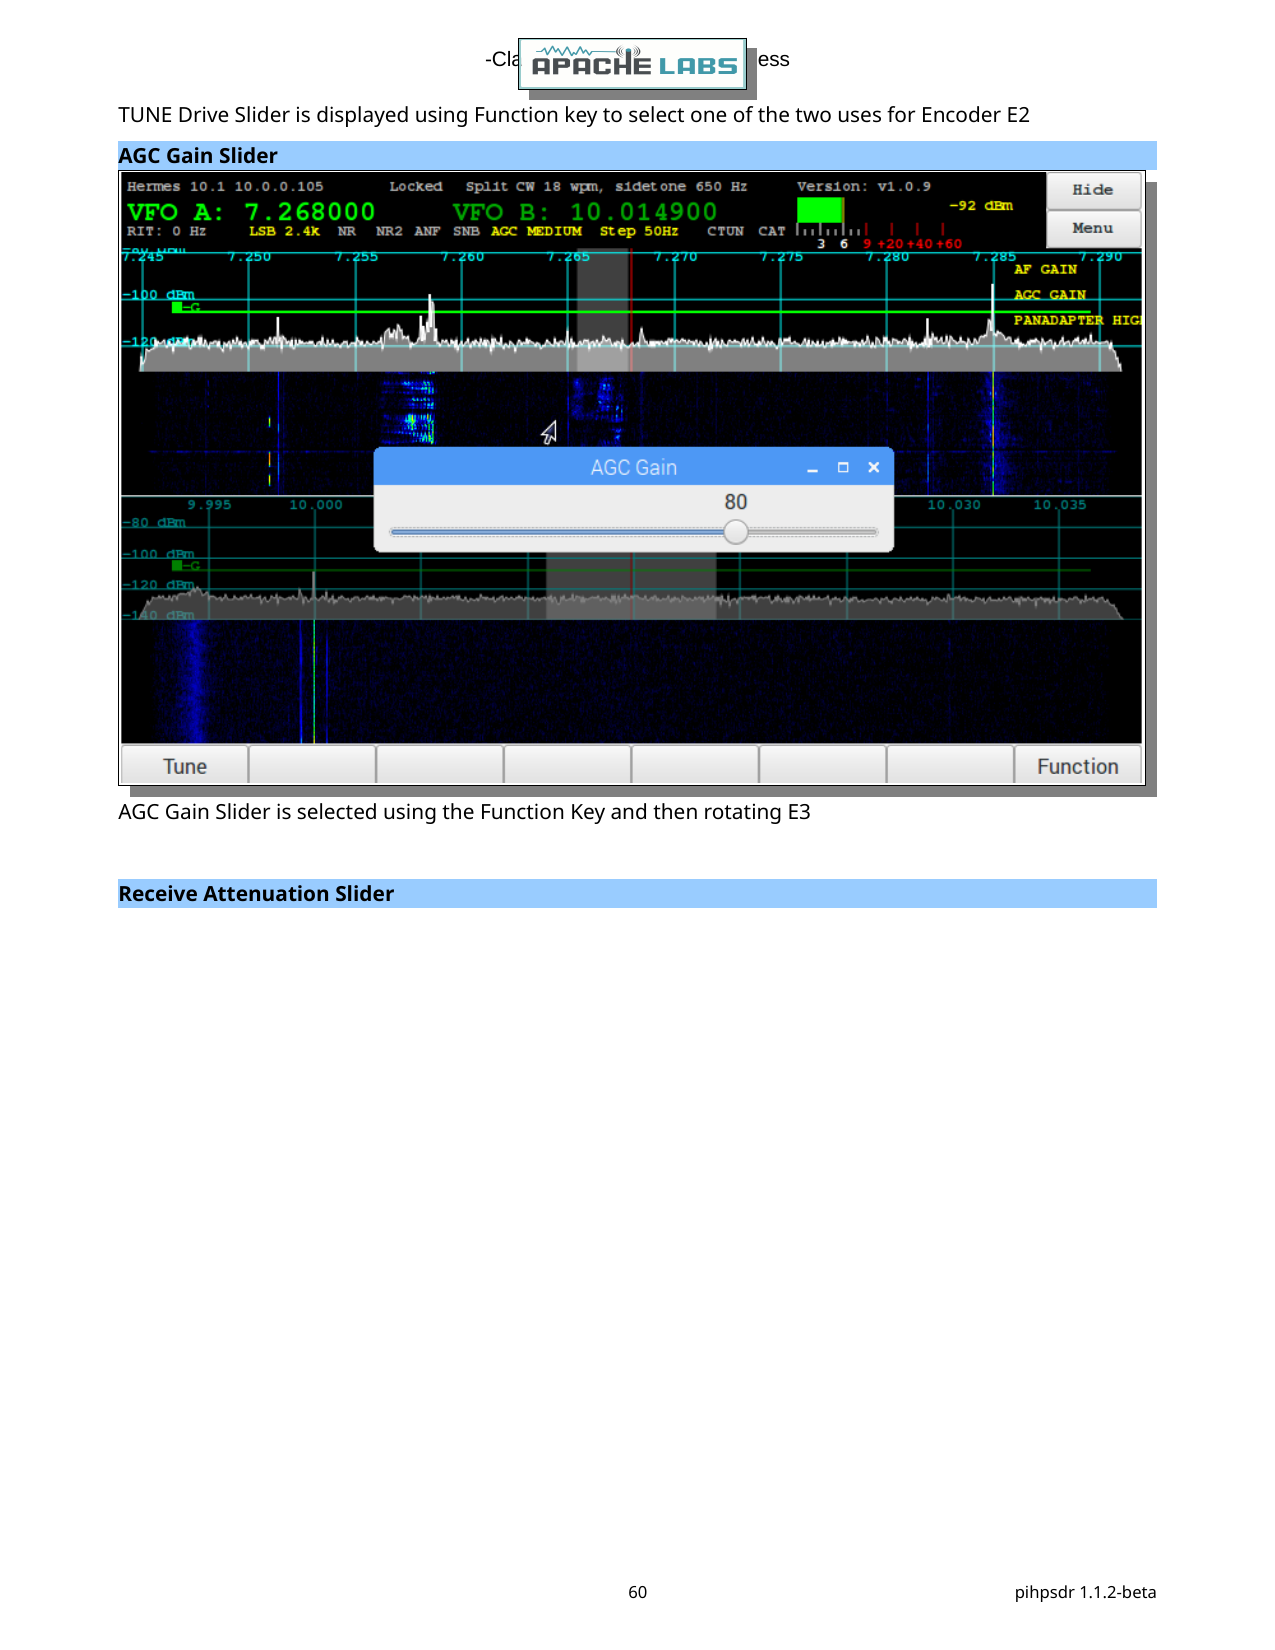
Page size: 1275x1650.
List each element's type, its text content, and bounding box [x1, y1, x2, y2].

picture [521, 40, 744, 87]
picture [121, 172, 1142, 783]
subtitle AGC Gain Slider [118, 141, 1157, 170]
subtitle Receive Attenuation Slider [118, 879, 1157, 908]
text TUNE Drive Slider is displayed using Function key to select one of the two uses for Encoder E2 [118, 100, 1157, 129]
text AGC Gain Slider is selected using the Function Key and then rotating E3 [118, 786, 1157, 826]
